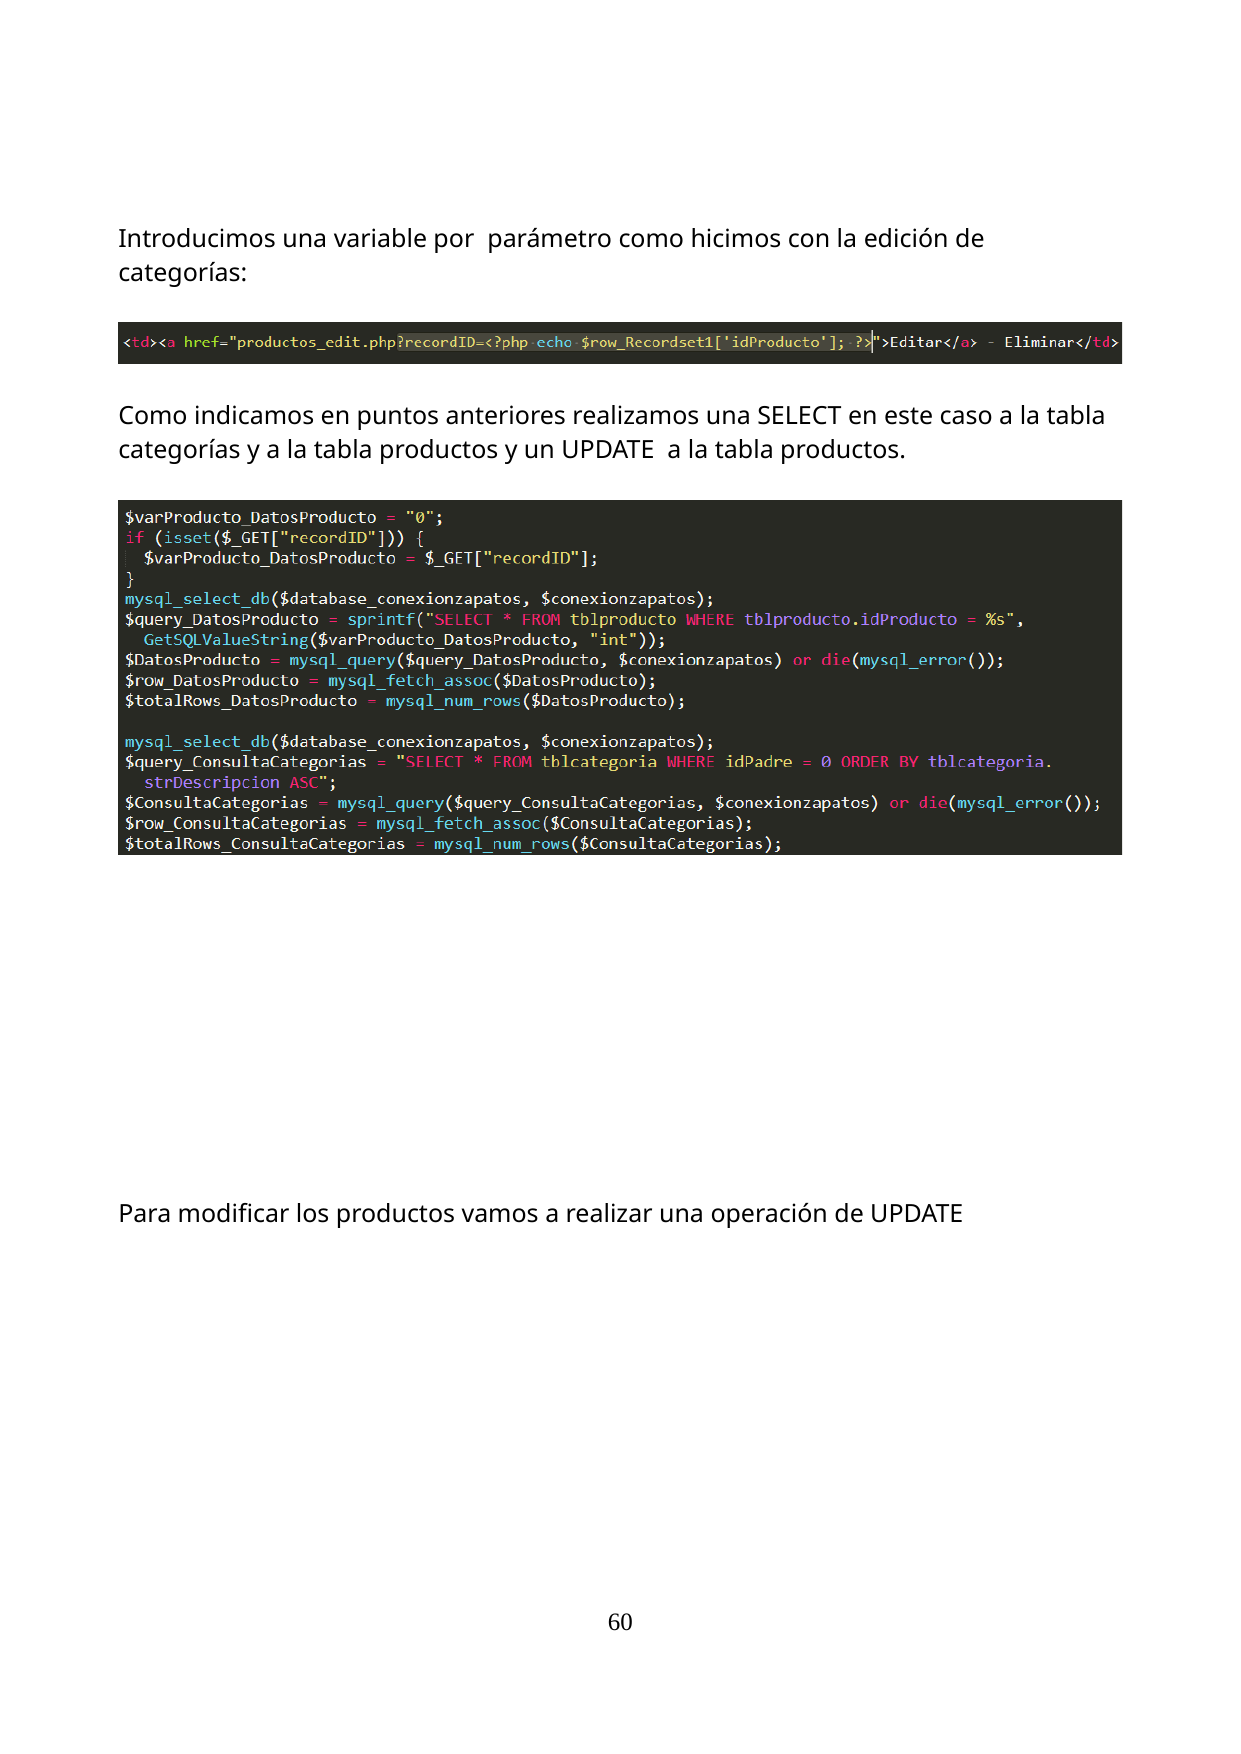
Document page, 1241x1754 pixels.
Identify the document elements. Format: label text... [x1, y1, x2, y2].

text Para modificar los productos vamos a realizar una operación de UPDATE [118, 1195, 1122, 1229]
text Introducimos una variable por parámetro como hicimos con la edición de categorías: [118, 220, 1122, 288]
picture [118, 322, 1123, 364]
text Como indicamos en puntos anteriores realizamos una SELECT en este caso a la tabla categorías y a la tabla productos y un UPDATE a la tabla productos. [118, 398, 1122, 466]
picture [118, 500, 1123, 855]
